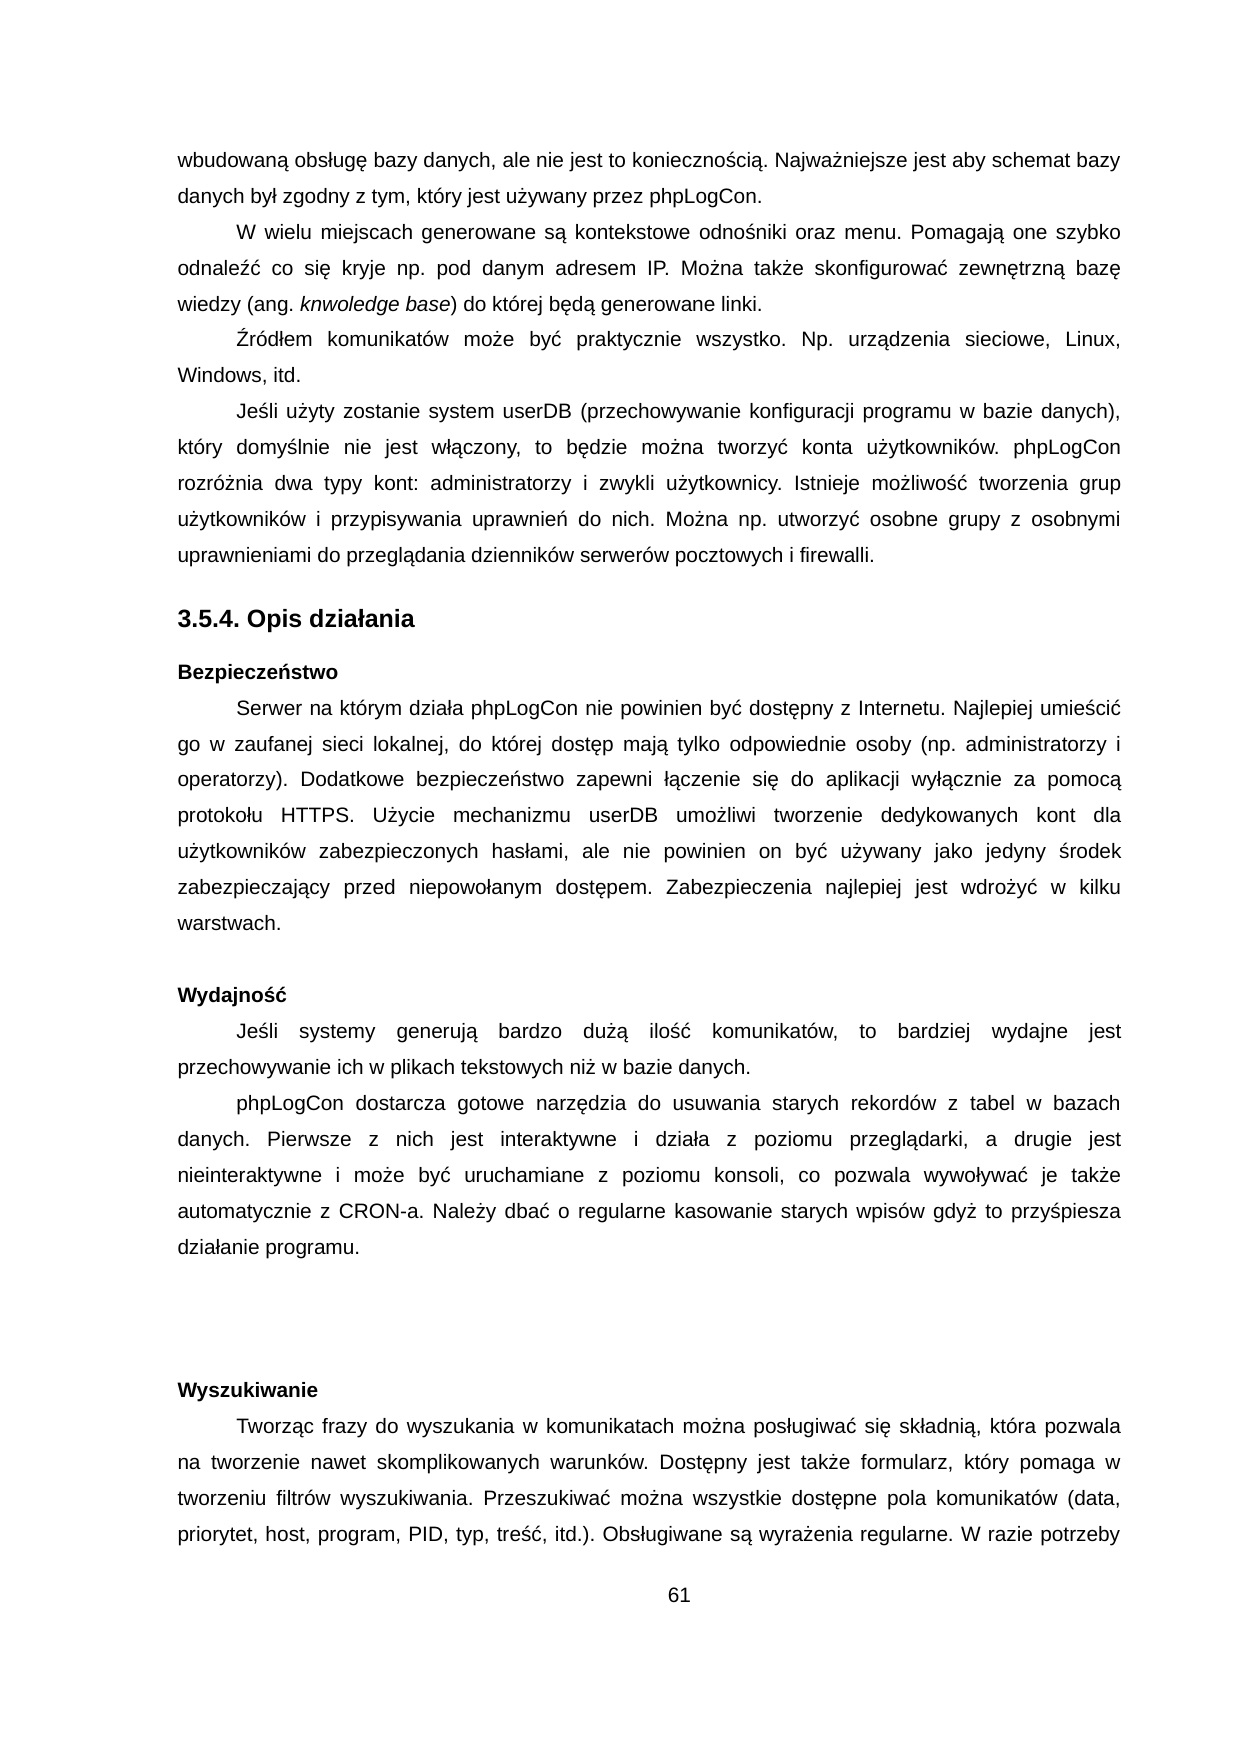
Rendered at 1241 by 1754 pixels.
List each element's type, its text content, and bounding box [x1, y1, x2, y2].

text Serwer na którym działa phpLogCon nie powinien być dostępny z Internetu. Najlepiej umieścić go w zaufanej sieci lokalnej, do której dostęp mają tylko odpowiednie osoby (np. administratorzy i operatorzy). Dodatkowe bezpieczeństwo zapewni łączenie się do aplikacji wyłącznie za pomocą protokołu HTTPS. Użycie mechanizmu userDB umożliwi tworzenie dedykowanych kont dla użytkowników zabezpieczonych hasłami, ale nie powinien on być używany jako jedyny środek zabezpieczający przed niepowołanym dostępem. Zabezpieczenia najlepiej jest wdrożyć w kilku warstwach. [177, 695, 1122, 935]
text Wyszukiwanie [177, 1378, 1122, 1402]
text phpLogCon dostarcza gotowe narzędzia do usuwania starych rekordów z tabel w bazach danych. Pierwsze z nich jest interaktywne i działa z poziomu przeglądarki, a drugie jest nieinteraktywne i może być uruchamiane z poziomu konsoli, co pozwala wywoływać je także automatycznie z CRON-a. Należy dbać o regularne kasowanie starych wpisów gdyż to przyśpiesza działanie programu. [177, 1091, 1122, 1258]
text W wielu miejscach generowane są kontekstowe odnośniki oraz menu. Pomagają one szybko odnaleźć co się kryje np. pod danym adresem IP. Można także skonfigurować zewnętrzną bazę wiedzy (ang. knwoledge base) do której będą generowane linki. [177, 219, 1122, 315]
text Jeśli systemy generują bardzo dużą ilość komunikatów, to bardziej wydajne jest przechowywanie ich w plikach tekstowych niż w bazie danych. [177, 1019, 1122, 1079]
text wbudowaną obsługę bazy danych, ale nie jest to koniecznością. Najważniejsze jest aby schemat bazy danych był zgodny z tym, który jest używany przez phpLogCon. [177, 148, 1122, 207]
text Źródłem komunikatów może być praktycznie wszystko. Np. urządzenia sieciowe, Linux, Windows, itd. [177, 327, 1122, 387]
subtitle 3.5.4. Opis działania [177, 604, 1122, 633]
text Wydajność [177, 983, 1122, 1007]
text Bezpieczeństwo [177, 659, 1122, 683]
text Tworząc frazy do wyszukania w komunikatach można posługiwać się składnią, która pozwala na tworzenie nawet skomplikowanych warunków. Dostępny jest także formularz, który pomaga w tworzeniu filtrów wyszukiwania. Przeszukiwać można wszystkie dostępne pola komunikatów (data, priorytet, host, program, PID, typ, treść, itd.). Obsługiwane są wyrażenia regularne. W razie potrzeby [177, 1414, 1122, 1546]
text Jeśli użyty zostanie system userDB (przechowywanie konfiguracji programu w bazie danych), który domyślnie nie jest włączony, to będzie można tworzyć konta użytkowników. phpLogCon rozróżnia dwa typy kont: administratorzy i zwykli użytkownicy. Istnieje możliwość tworzenia grup użytkowników i przypisywania uprawnień do nich. Można np. utworzyć osobne grupy z osobnymi uprawnieniami do przeglądania dzienników serwerów pocztowych i firewalli. [177, 399, 1122, 567]
